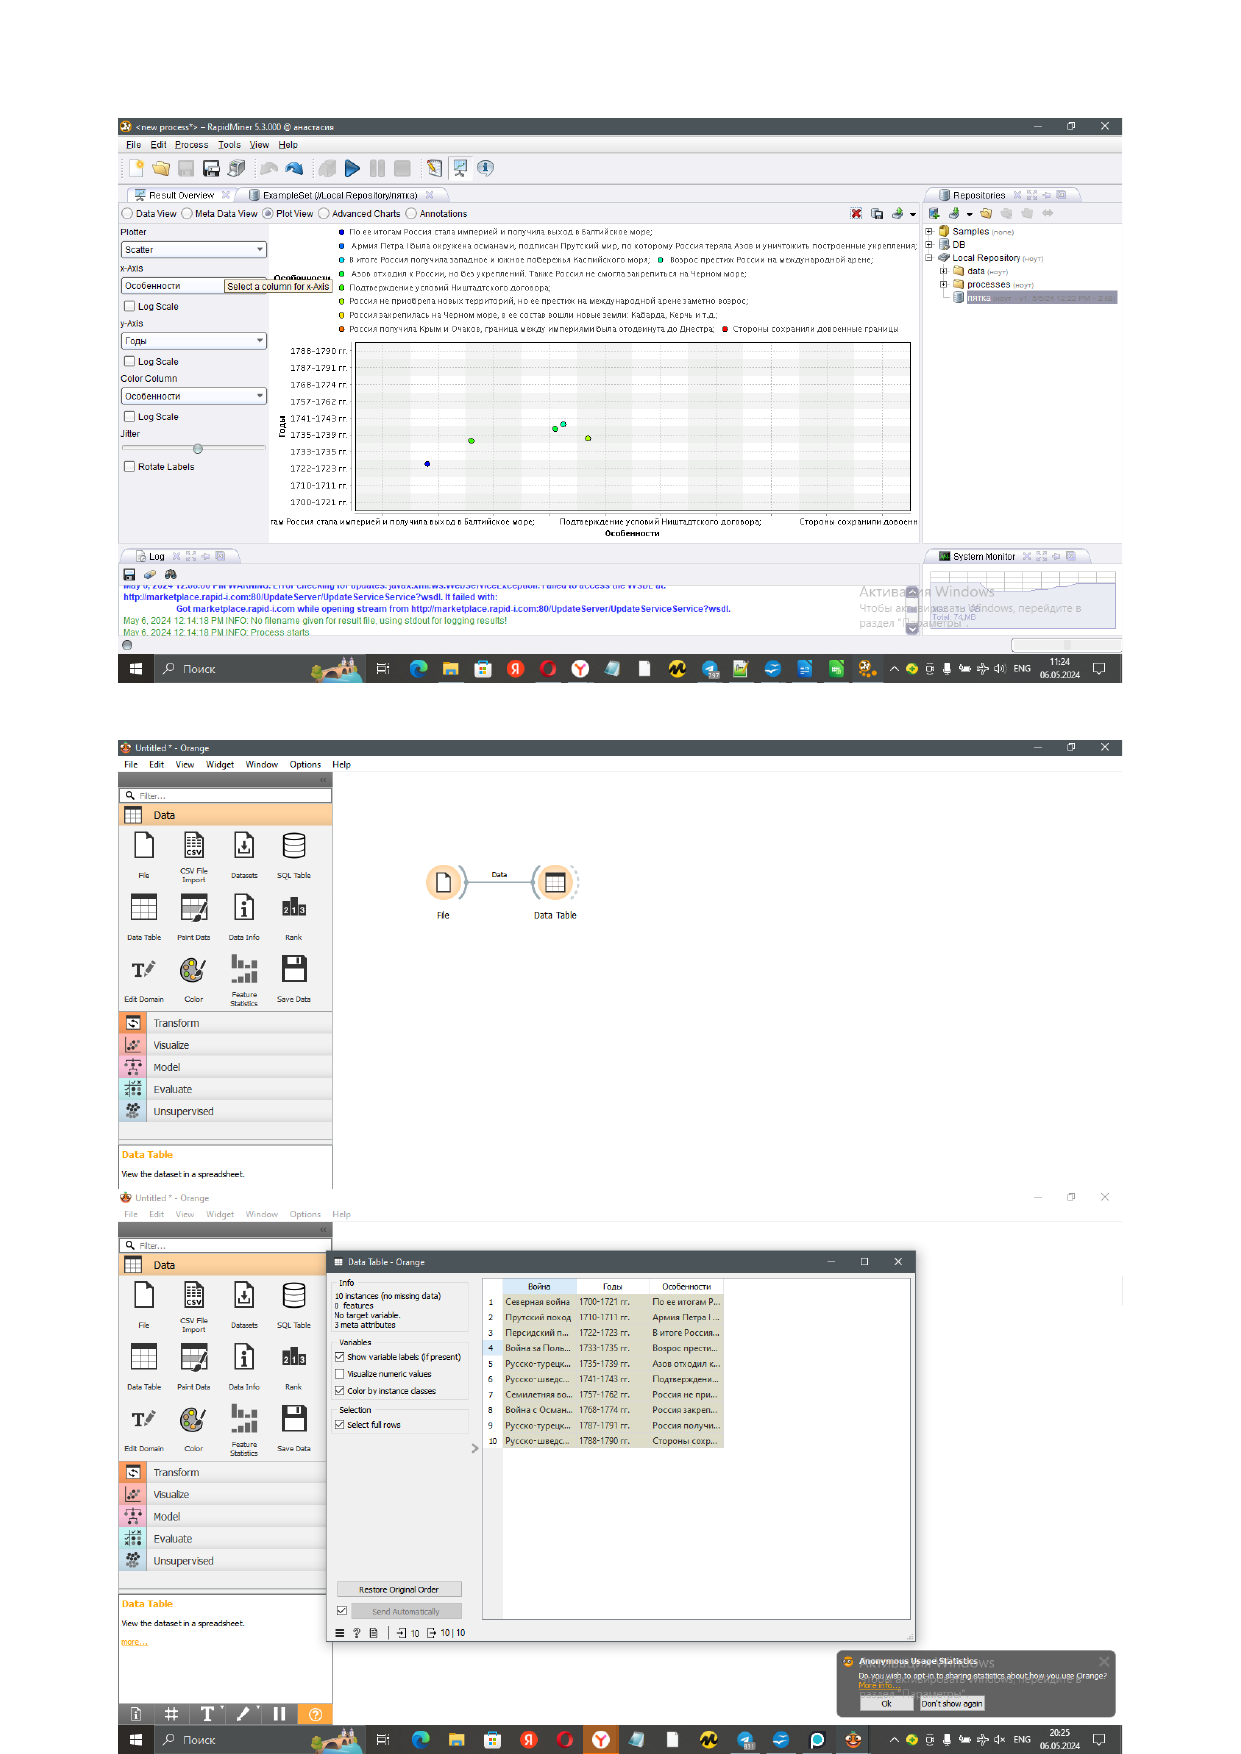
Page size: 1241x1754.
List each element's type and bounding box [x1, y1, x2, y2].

picture [118, 740, 1123, 1754]
picture [118, 118, 1123, 683]
